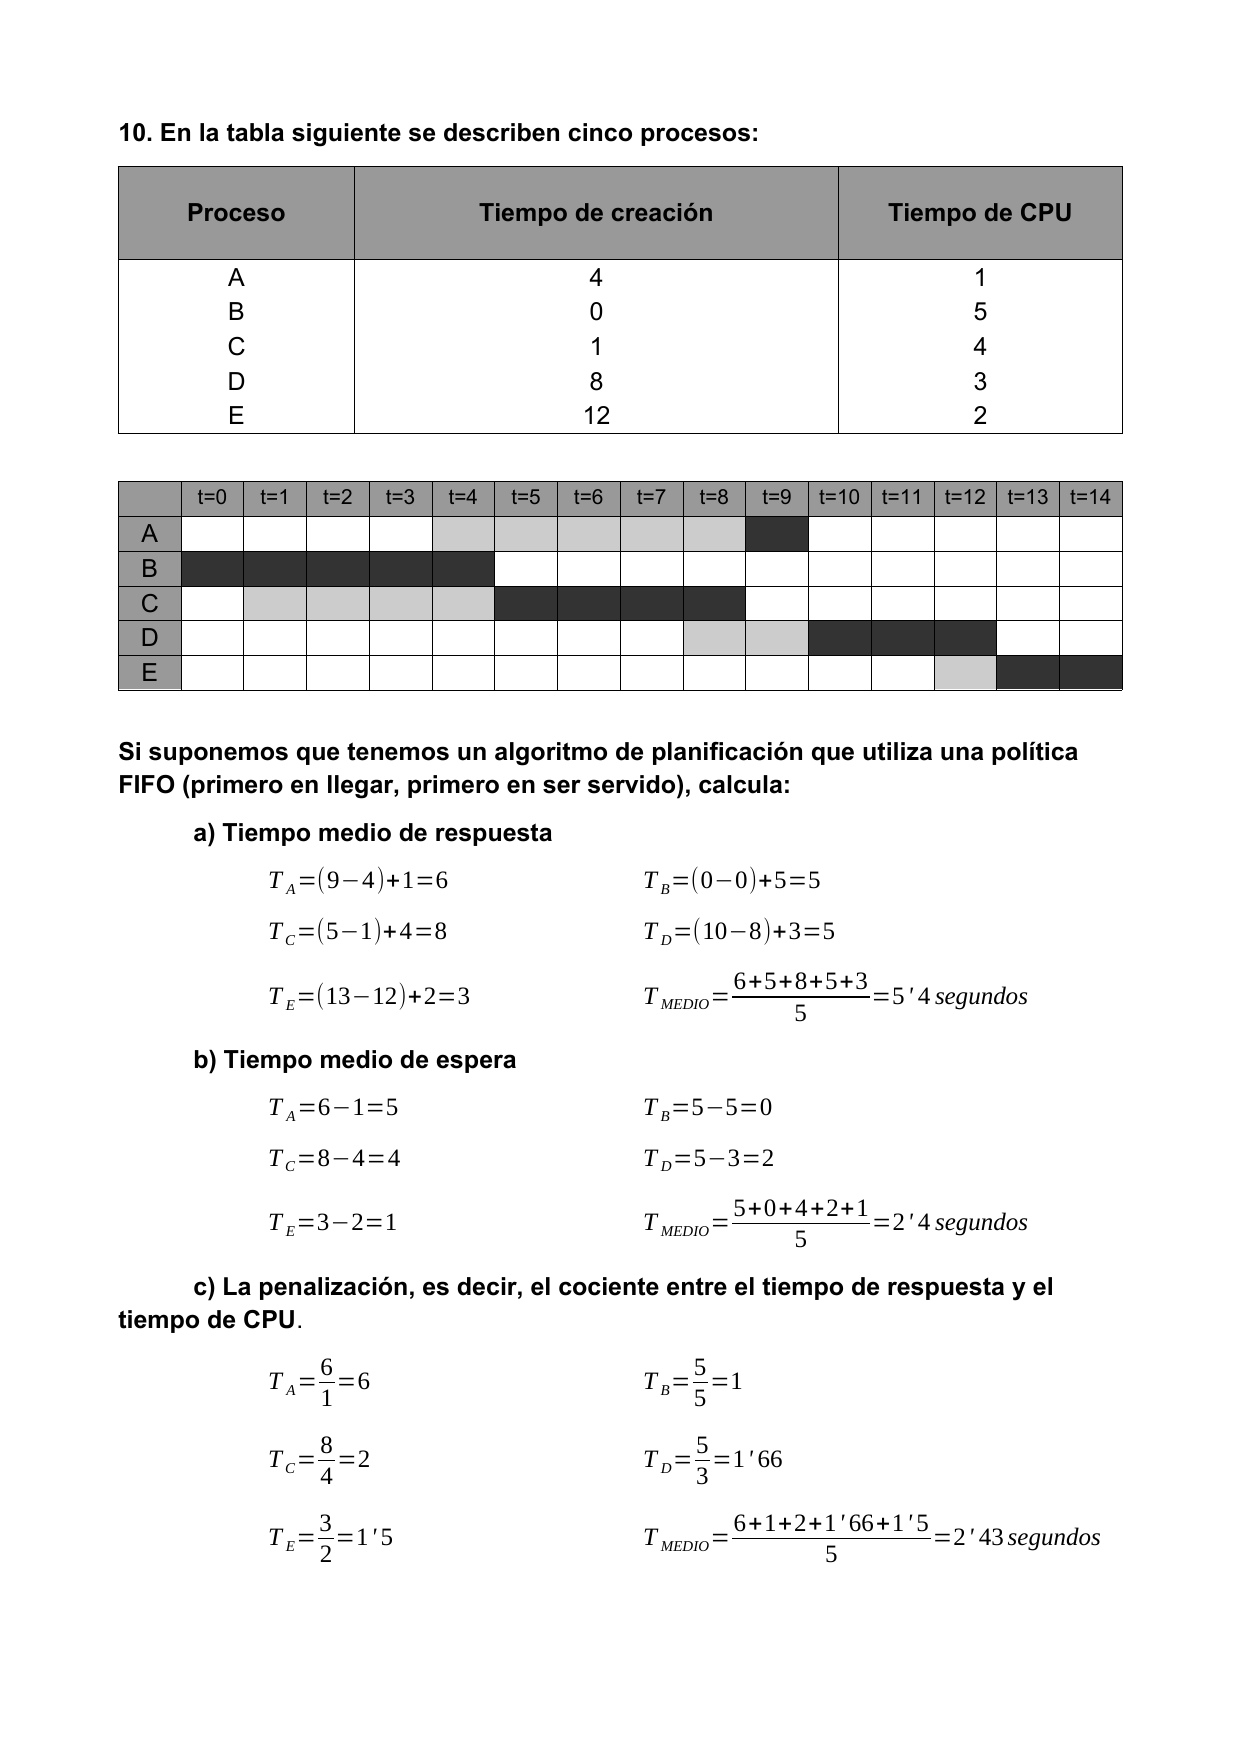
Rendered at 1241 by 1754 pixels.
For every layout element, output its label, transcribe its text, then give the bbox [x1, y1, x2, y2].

table_cell [307, 552, 369, 586]
table_cell [182, 656, 243, 689]
table_cell E [119, 656, 181, 689]
table_cell [307, 656, 369, 689]
table_cell [746, 621, 808, 655]
table_cell [307, 621, 369, 655]
table_cell [244, 552, 306, 586]
table_cell [495, 587, 557, 620]
table_header t=7 [621, 482, 683, 516]
table_cell B [119, 552, 181, 586]
table_cell [746, 587, 808, 620]
table_cell [746, 656, 808, 689]
table_cell [495, 517, 557, 551]
table_cell [433, 552, 494, 586]
table_header t=8 [684, 482, 745, 516]
table_cell [684, 621, 745, 655]
table_cell [182, 517, 243, 551]
table_header t=5 [495, 482, 557, 516]
table_header t=2 [307, 482, 369, 516]
table_cell [621, 656, 683, 689]
table_cell 1 [355, 329, 838, 364]
table_cell [558, 621, 620, 655]
table_cell [997, 587, 1059, 620]
table_cell [621, 552, 683, 586]
table_cell [997, 621, 1059, 655]
table_cell [182, 587, 243, 620]
table_cell [935, 656, 996, 689]
table_cell [244, 587, 306, 620]
table_cell [433, 517, 494, 551]
table_cell [1060, 517, 1122, 551]
table_cell [746, 517, 808, 551]
table_cell [307, 517, 369, 551]
table_cell [307, 587, 369, 620]
table_cell [935, 517, 996, 551]
table_cell [558, 552, 620, 586]
table_header t=3 [370, 482, 432, 516]
table_cell 8 [355, 364, 838, 398]
table_cell 5 [839, 295, 1122, 329]
table_cell [495, 656, 557, 689]
text 10. En la tabla siguiente se describen cinco procesos: [118, 118, 1122, 147]
table_header t=10 [809, 482, 871, 516]
table_cell [872, 587, 934, 620]
table_cell [684, 517, 745, 551]
table_cell [182, 552, 243, 586]
table_cell [621, 621, 683, 655]
table_cell [997, 552, 1059, 586]
table_header [119, 482, 181, 516]
table_cell [370, 517, 432, 551]
text b) Tiempo medio de espera [118, 1046, 1122, 1074]
table_cell [684, 656, 745, 689]
table_cell [433, 587, 494, 620]
table_cell [621, 517, 683, 551]
table_cell [433, 656, 494, 689]
table_header Proceso [119, 167, 354, 259]
table_cell [872, 656, 934, 689]
table_header Tiempo de creación [355, 167, 838, 259]
table_header t=6 [558, 482, 620, 516]
table_cell [809, 587, 871, 620]
table_cell [809, 656, 871, 689]
table_cell [746, 552, 808, 586]
table_cell [558, 656, 620, 689]
table_cell [433, 621, 494, 655]
table_cell [997, 656, 1059, 689]
table_cell [809, 517, 871, 551]
table_cell 4 [355, 260, 838, 294]
table_cell [621, 587, 683, 620]
table_header t=1 [244, 482, 306, 516]
table_cell D [119, 621, 181, 655]
table_cell C [119, 587, 181, 620]
table_cell [495, 552, 557, 586]
table_cell [244, 621, 306, 655]
table_cell [370, 552, 432, 586]
table_cell A [119, 517, 181, 551]
table_cell [1060, 587, 1122, 620]
table_cell [370, 621, 432, 655]
table_cell 3 [839, 364, 1122, 398]
table_cell 12 [355, 398, 838, 433]
table_cell B [119, 295, 354, 329]
table_cell [872, 552, 934, 586]
table_cell [935, 587, 996, 620]
table_cell A [119, 260, 354, 294]
table_header t=0 [182, 482, 243, 516]
table_cell [558, 517, 620, 551]
text a) Tiempo medio de respuesta [118, 818, 1122, 847]
table_cell [370, 656, 432, 689]
table_cell [1060, 656, 1122, 689]
table_header Tiempo de CPU [839, 167, 1122, 259]
table_cell [935, 621, 996, 655]
text c) La penalización, es decir, el cociente entre el tiempo de respuesta y el tiempo de CPU. [118, 1272, 1122, 1334]
table_cell [558, 587, 620, 620]
table_header t=12 [935, 482, 996, 516]
table_cell [244, 517, 306, 551]
table_cell 0 [355, 295, 838, 329]
table_cell [370, 587, 432, 620]
table_header t=11 [872, 482, 934, 516]
table_cell [684, 552, 745, 586]
text Si suponemos que tenemos un algoritmo de planificación que utiliza una política FIFO (primero en llegar, primero en ser servido), calcula: [118, 737, 1122, 799]
table_cell [182, 621, 243, 655]
table_cell 4 [839, 329, 1122, 364]
table_header t=4 [433, 482, 494, 516]
table_cell [935, 552, 996, 586]
table_cell D [119, 364, 354, 398]
table_header t=14 [1060, 482, 1122, 516]
table_cell E [119, 398, 354, 433]
table_cell [684, 587, 745, 620]
table_cell C [119, 329, 354, 364]
table_cell [872, 621, 934, 655]
table_cell [244, 656, 306, 689]
table_cell [495, 621, 557, 655]
table_header t=13 [997, 482, 1059, 516]
table_header t=9 [746, 482, 808, 516]
table_cell [809, 621, 871, 655]
table_cell [1060, 552, 1122, 586]
table_cell [1060, 621, 1122, 655]
table_cell 2 [839, 398, 1122, 433]
table_cell [872, 517, 934, 551]
table_cell [997, 517, 1059, 551]
table_cell 1 [839, 260, 1122, 294]
table_cell [809, 552, 871, 586]
